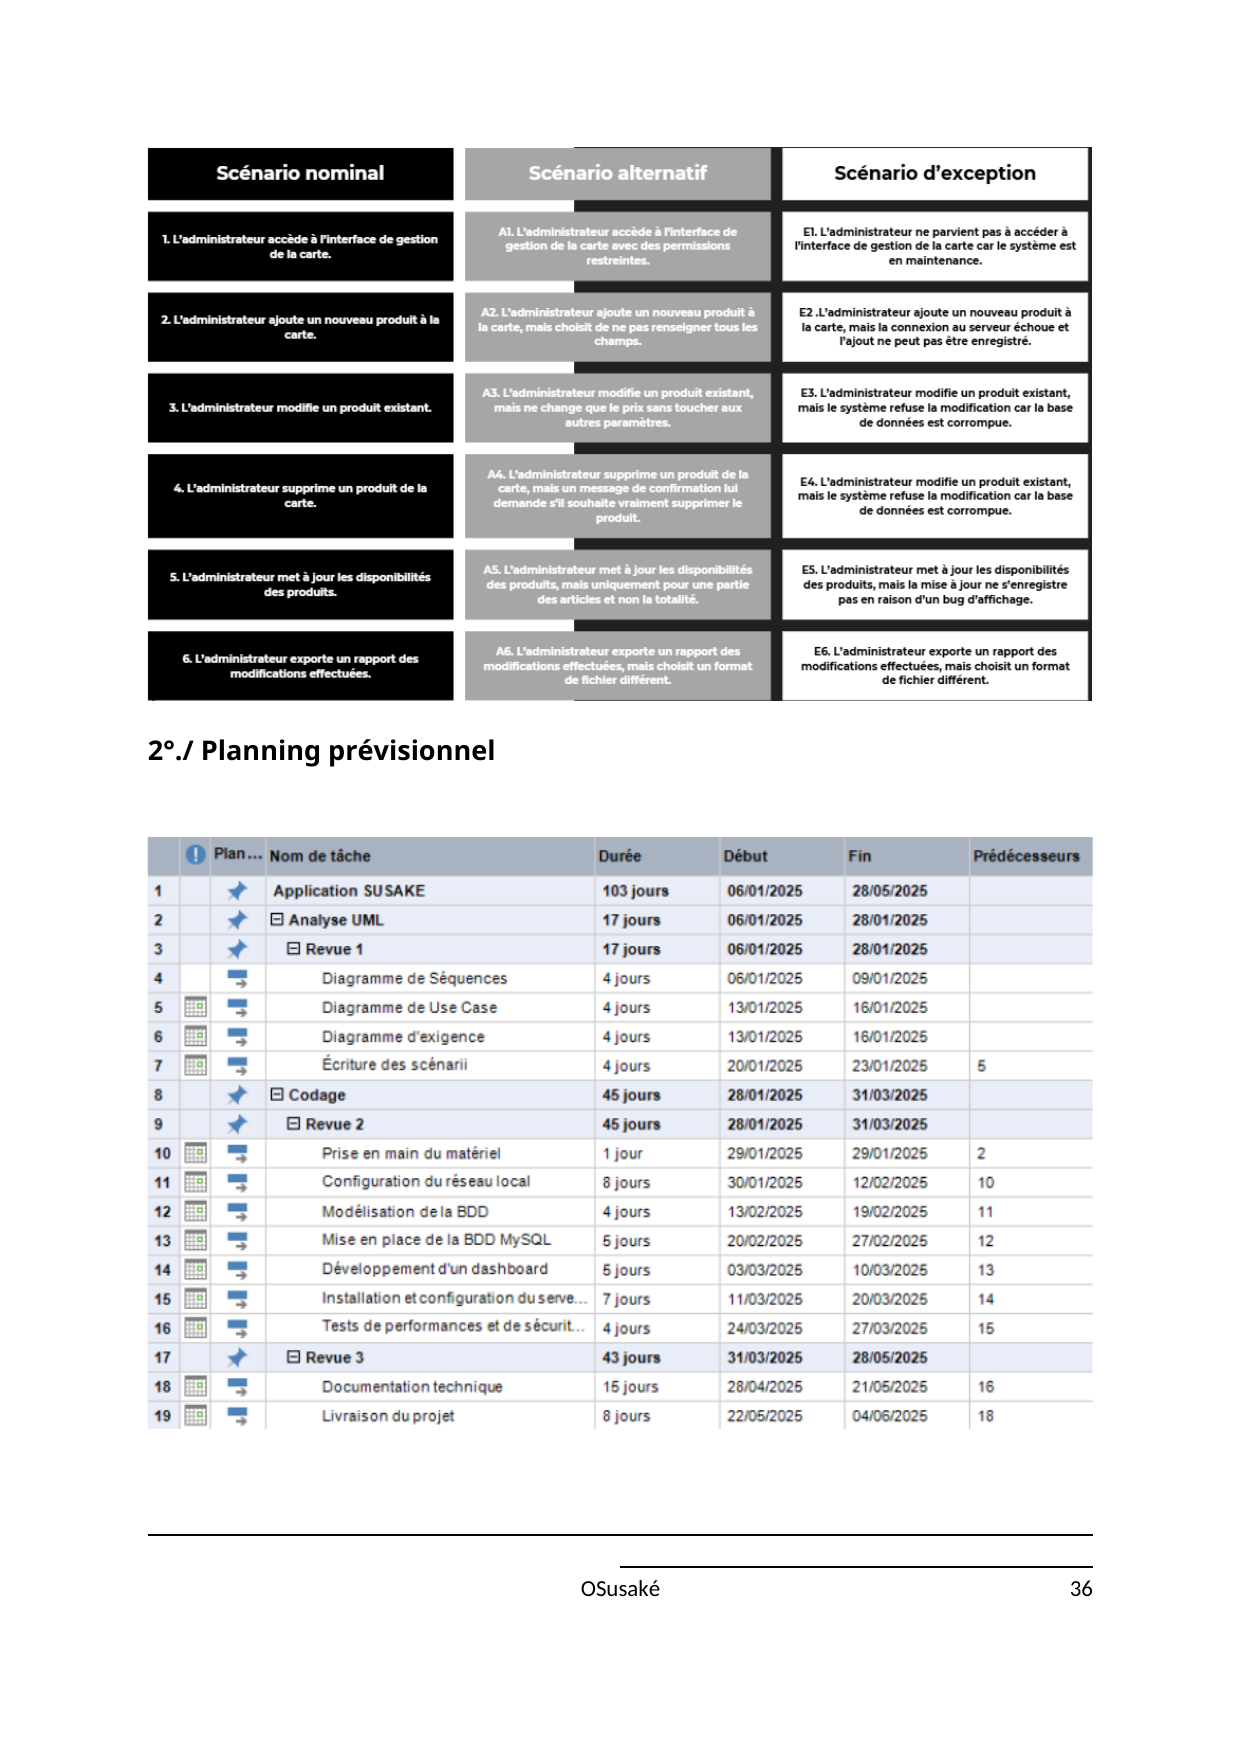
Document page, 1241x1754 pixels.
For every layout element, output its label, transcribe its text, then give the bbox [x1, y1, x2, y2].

picture [147, 147, 1092, 701]
picture [147, 837, 1093, 1429]
subtitle 2°./ Planning prévisionnel [148, 732, 1093, 769]
